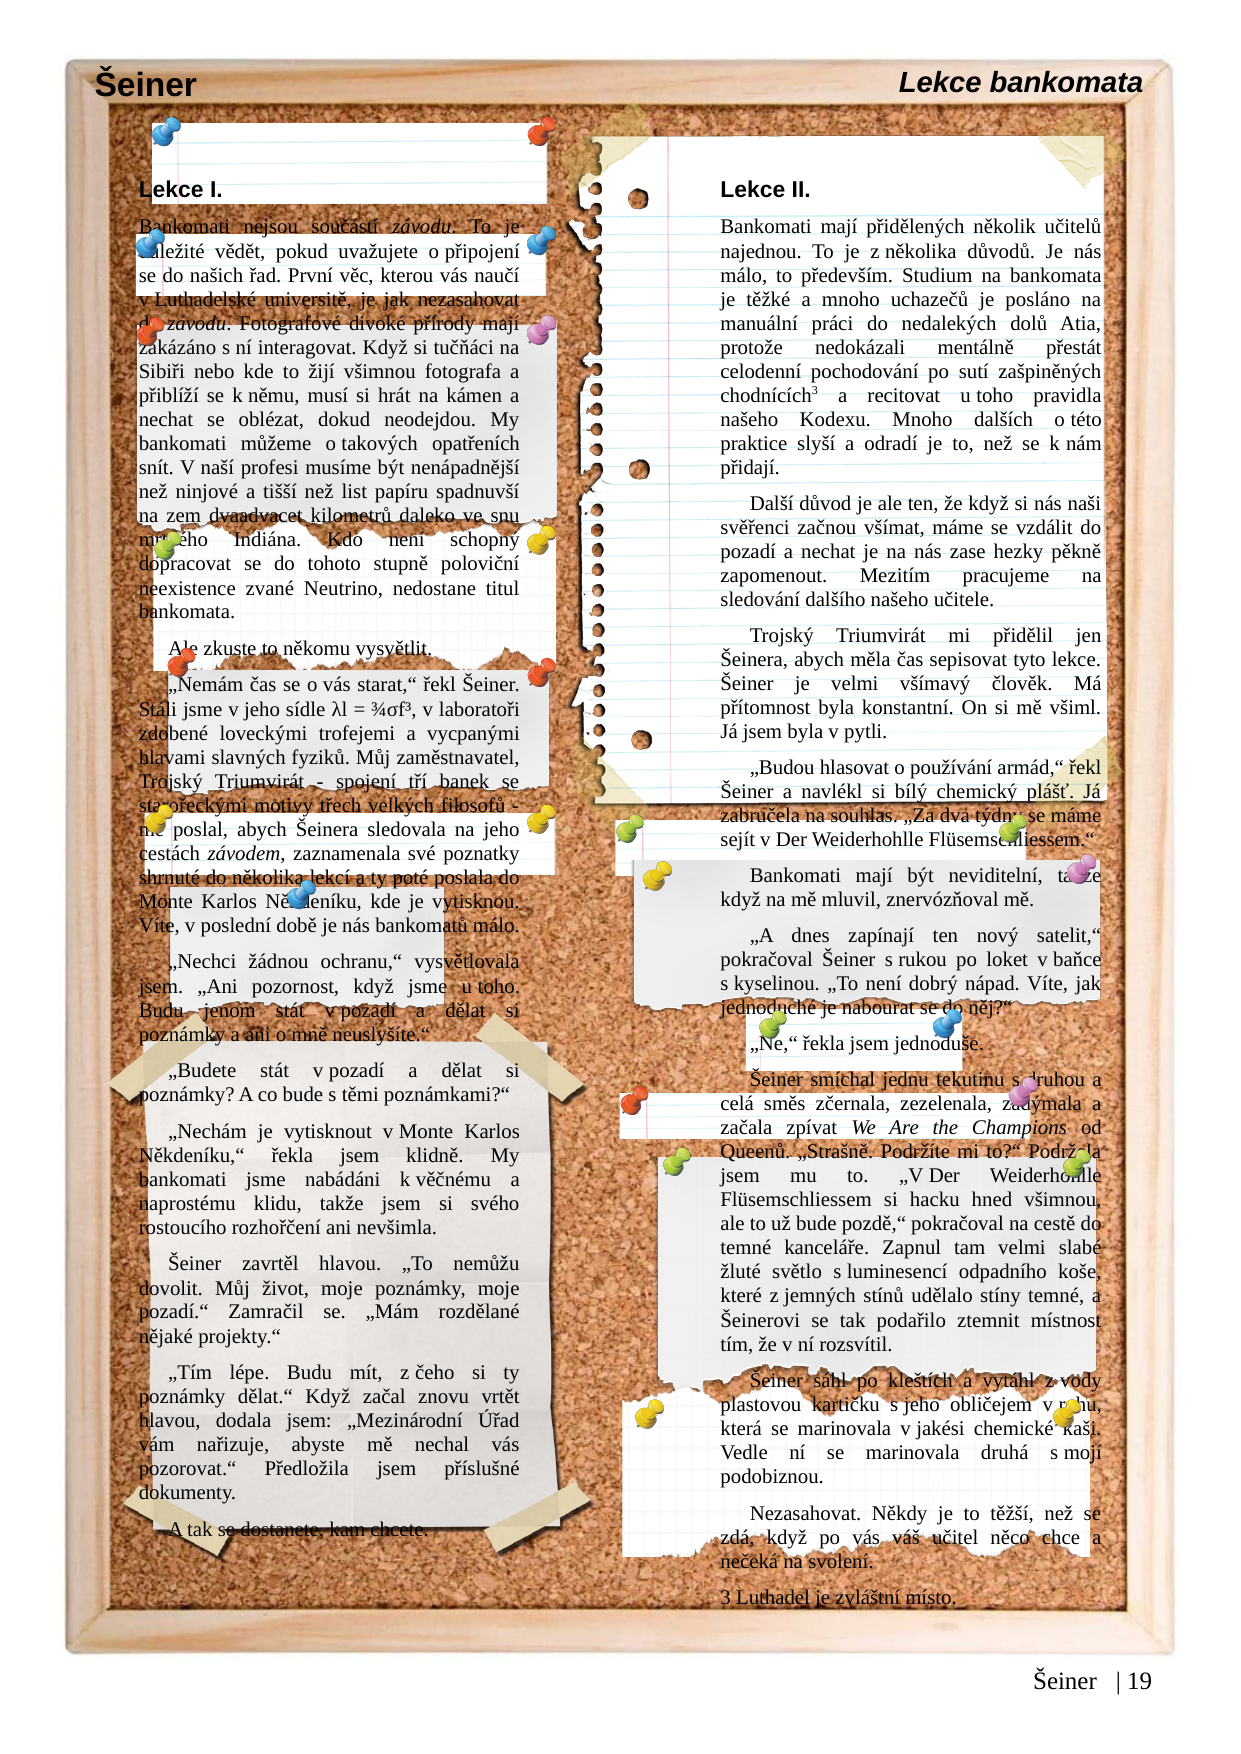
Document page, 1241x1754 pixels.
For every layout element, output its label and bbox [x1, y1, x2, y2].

picture [59, 54, 1182, 1662]
